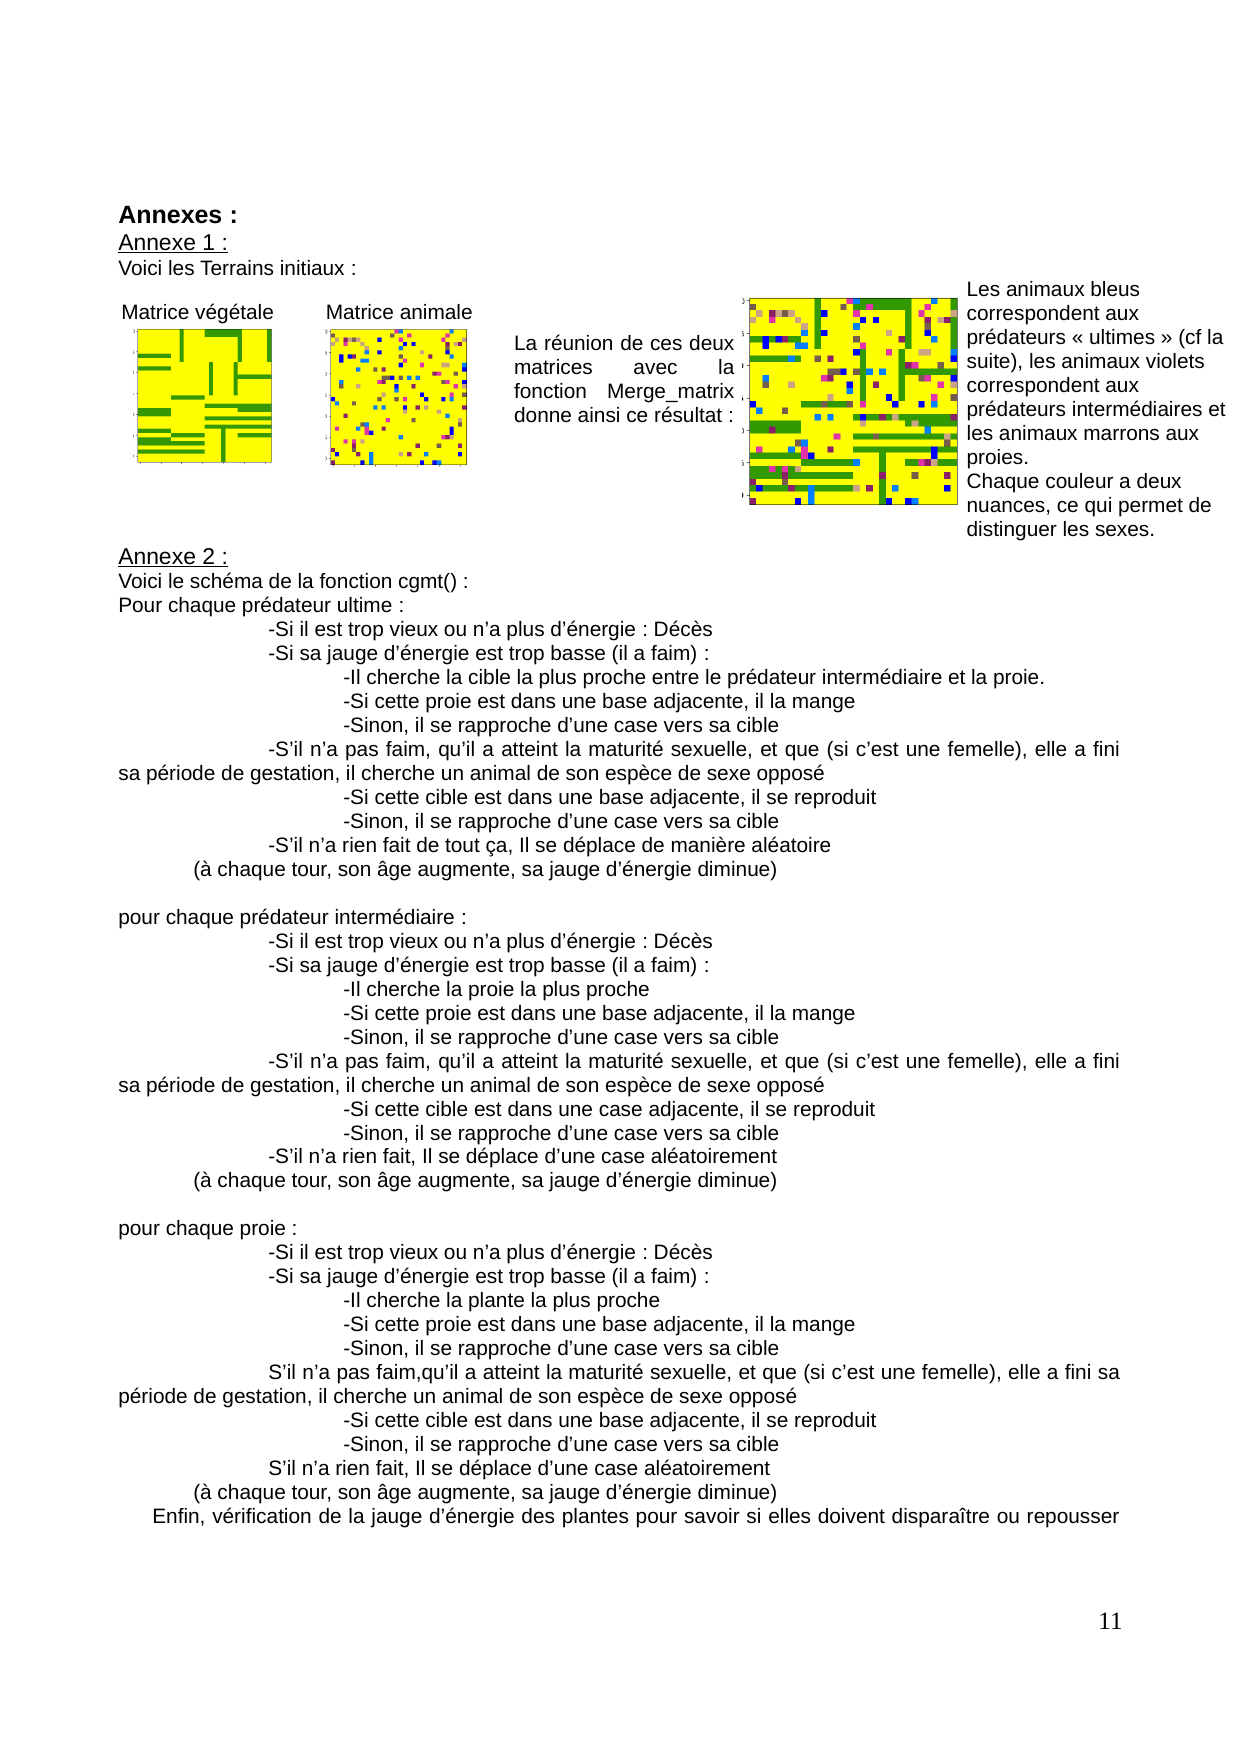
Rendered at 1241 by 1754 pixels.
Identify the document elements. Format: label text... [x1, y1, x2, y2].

text -Si il est trop vieux ou n’a plus d’énergie : Décès [118, 1240, 1122, 1264]
text -Si il est trop vieux ou n’a plus d’énergie : Décès [118, 929, 1122, 953]
text -Si cette cible est dans une case adjacente, il se reproduit [118, 1096, 1122, 1120]
text -Si cette cible est dans une base adjacente, il se reproduit [118, 785, 1122, 809]
text Voici le schéma de la fonction cgmt() : [118, 569, 1122, 593]
text S’il n’a rien fait, Il se déplace d’une case aléatoirement [118, 1456, 1122, 1480]
text Annexes : [118, 200, 1122, 229]
text Pour chaque prédateur ultime : [118, 593, 1122, 617]
text Annexe 2 : [118, 543, 1122, 569]
text -Si sa jauge d’énergie est trop basse (il a faim) : [118, 641, 1122, 665]
text -S’il n’a rien fait de tout ça, Il se déplace de manière aléatoire [118, 833, 1122, 857]
text Annexe 1 : [118, 229, 1122, 255]
picture [742, 291, 962, 505]
text -Il cherche la cible la plus proche entre le prédateur intermédiaire et la proie. [118, 665, 1122, 689]
text -S’il n’a rien fait, Il se déplace d’une case aléatoirement [118, 1144, 1122, 1168]
text -Sinon, il se rapproche d’une case vers sa cible [118, 809, 1122, 833]
text -Sinon, il se rapproche d’une case vers sa cible [118, 1120, 1122, 1144]
text -Il cherche la plante la plus proche [118, 1288, 1122, 1312]
text -Si il est trop vieux ou n’a plus d’énergie : Décès [118, 617, 1122, 641]
picture [133, 325, 276, 466]
text -Sinon, il se rapproche d’une case vers sa cible [118, 1336, 1122, 1360]
text (à chaque tour, son âge augmente, sa jauge d’énergie diminue) [118, 857, 1122, 881]
text -Si cette proie est dans une base adjacente, il la mange [118, 1001, 1122, 1024]
text -Si cette proie est dans une base adjacente, il la mange [118, 689, 1122, 713]
text Enfin, vérification de la jauge d’énergie des plantes pour savoir si elles doivent disparaître ou repousser [118, 1504, 1122, 1552]
text -Si cette proie est dans une base adjacente, il la mange [118, 1312, 1122, 1336]
text (à chaque tour, son âge augmente, sa jauge d’énergie diminue) [118, 1168, 1122, 1192]
text (à chaque tour, son âge augmente, sa jauge d’énergie diminue) [118, 1480, 1122, 1504]
text pour chaque prédateur intermédiaire : [118, 905, 1122, 929]
text S’il n’a pas faim,qu’il a atteint la maturité sexuelle, et que (si c’est une femelle), elle a fini sa période de gestation, il cherche un animal de son espèce de sexe opposé [118, 1360, 1122, 1408]
text -Si sa jauge d’énergie est trop basse (il a faim) : [118, 953, 1122, 977]
text -Sinon, il se rapproche d’une case vers sa cible [118, 713, 1122, 737]
text -Il cherche la proie la plus proche [118, 977, 1122, 1001]
text -S’il n’a pas faim, qu’il a atteint la maturité sexuelle, et que (si c’est une femelle), elle a fini sa période de gestation, il cherche un animal de son espèce de sexe opposé [118, 1048, 1122, 1096]
text -Si sa jauge d’énergie est trop basse (il a faim) : [118, 1264, 1122, 1288]
text -Si cette cible est dans une base adjacente, il se reproduit [118, 1408, 1122, 1432]
text -Sinon, il se rapproche d’une case vers sa cible [118, 1024, 1122, 1048]
text pour chaque proie : [118, 1216, 1122, 1240]
text -S’il n’a pas faim, qu’il a atteint la maturité sexuelle, et que (si c’est une femelle), elle a fini sa période de gestation, il cherche un animal de son espèce de sexe opposé [118, 737, 1122, 785]
text -Sinon, il se rapproche d’une case vers sa cible [118, 1432, 1122, 1456]
text Voici les Terrains initiaux : [118, 255, 1122, 279]
picture [325, 325, 468, 467]
